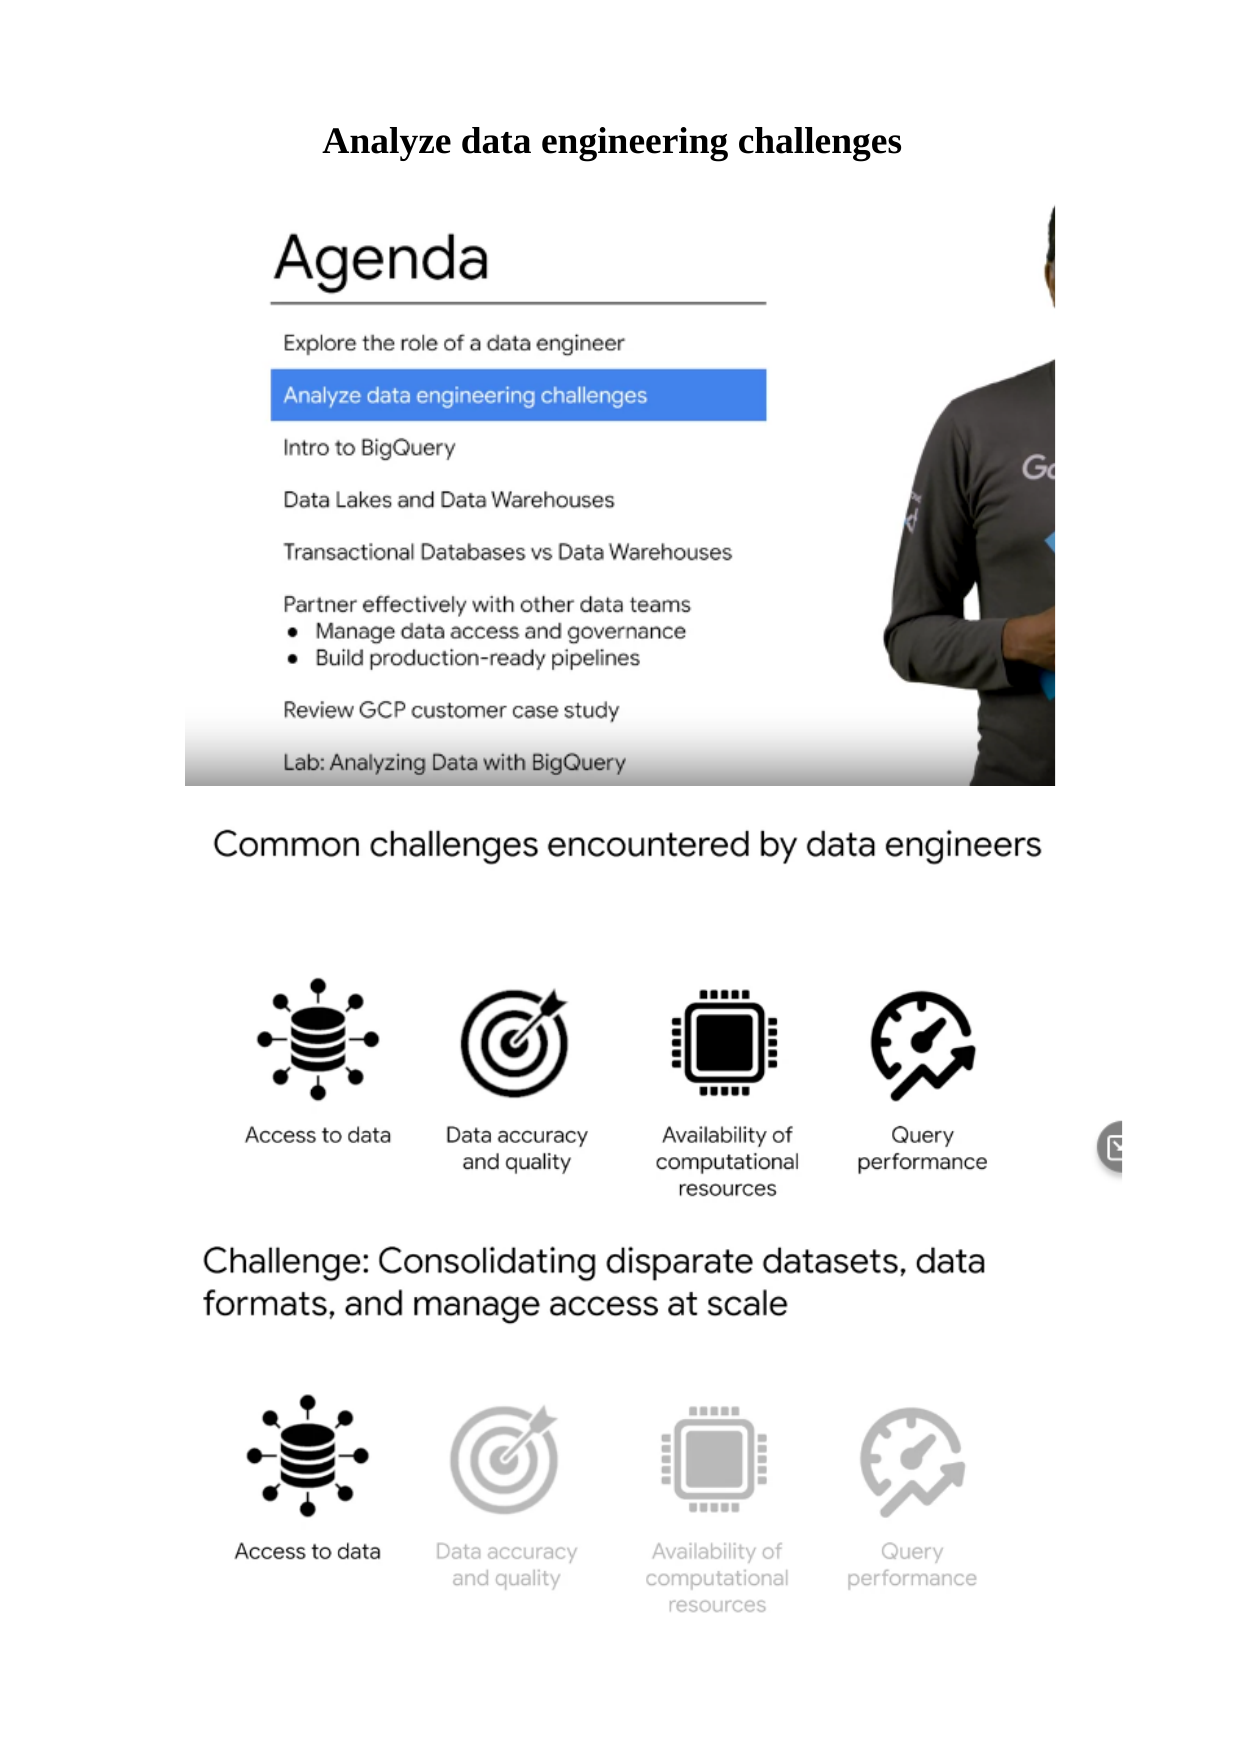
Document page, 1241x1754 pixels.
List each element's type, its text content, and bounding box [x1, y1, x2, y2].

picture [185, 202, 1056, 786]
picture [118, 814, 1123, 1221]
subtitle Analyze data engineering challenges [118, 118, 1122, 161]
picture [118, 1236, 1123, 1632]
